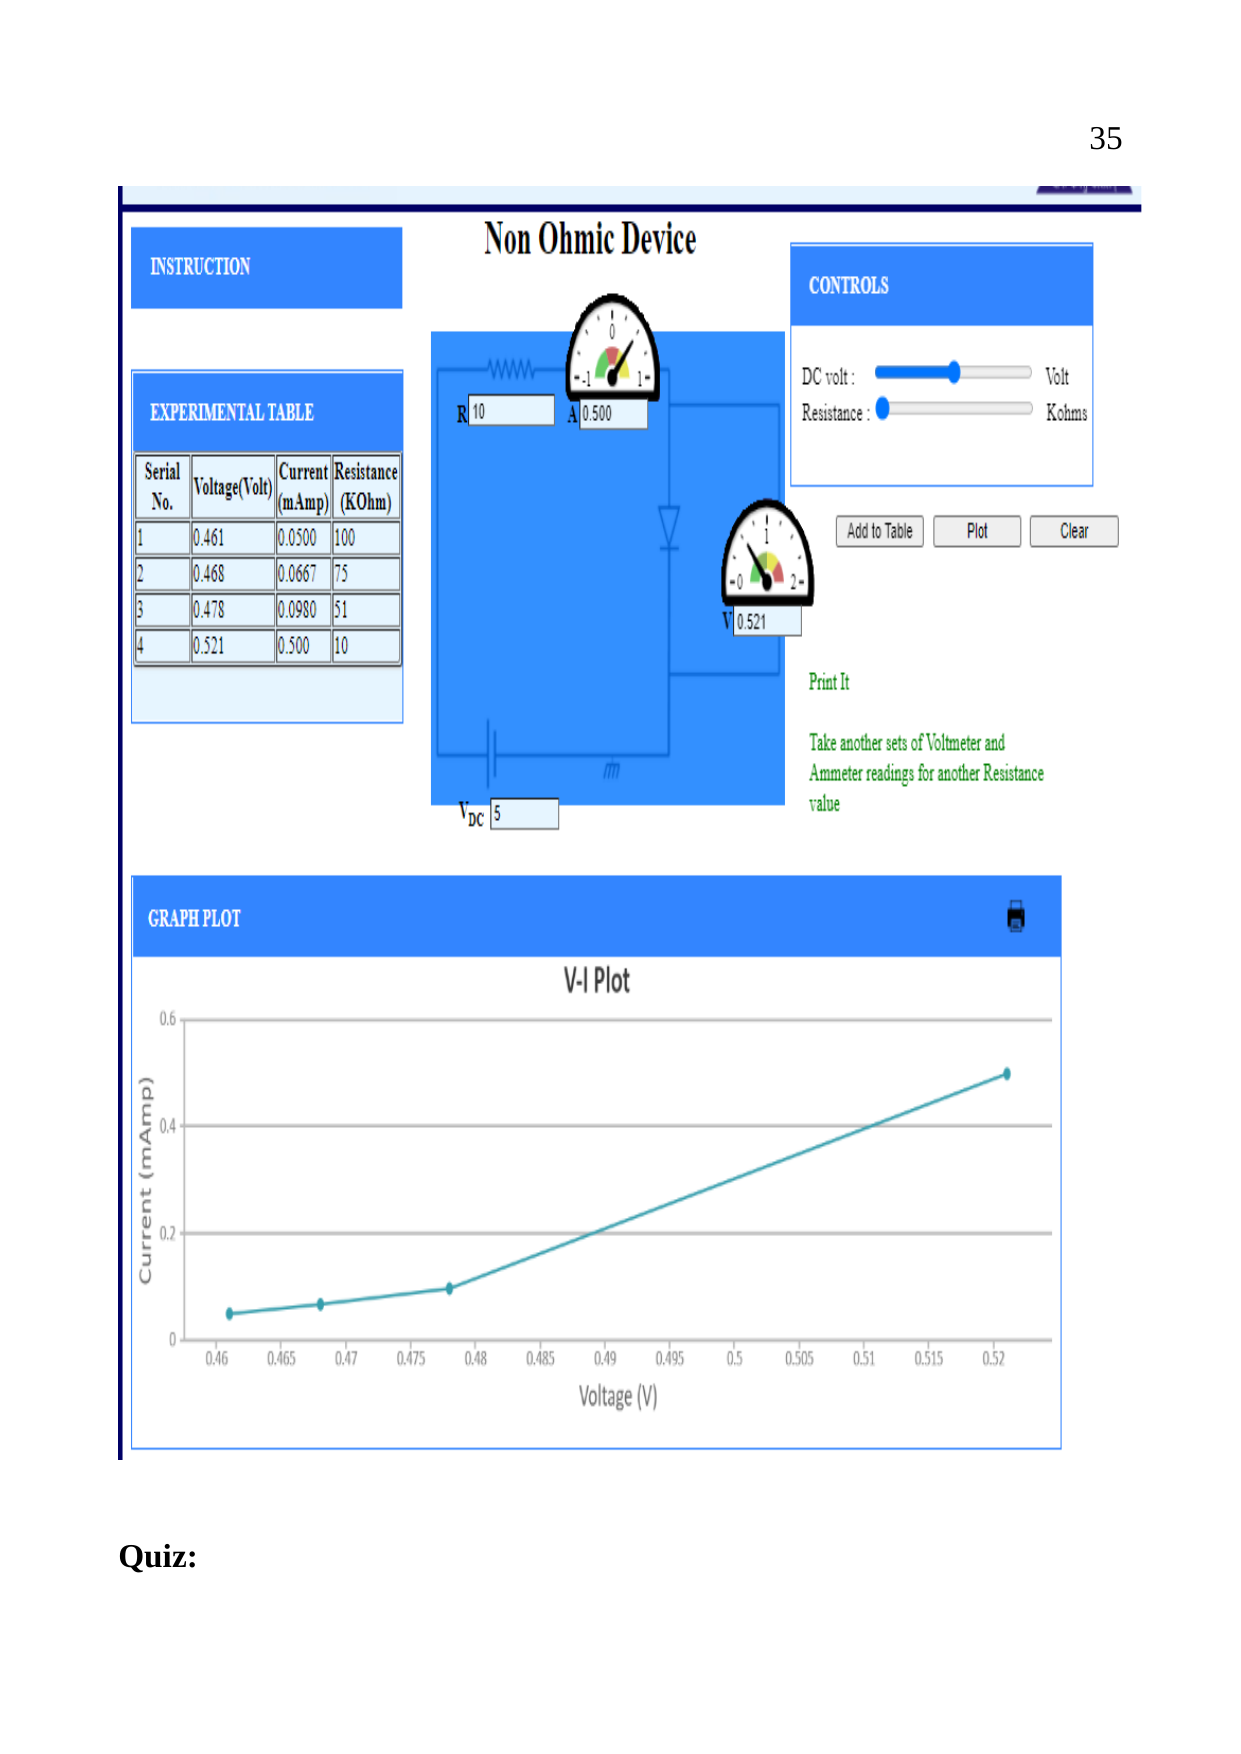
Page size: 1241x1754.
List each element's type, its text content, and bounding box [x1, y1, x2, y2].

text Quiz: [118, 1536, 1122, 1575]
picture [118, 186, 1142, 1460]
